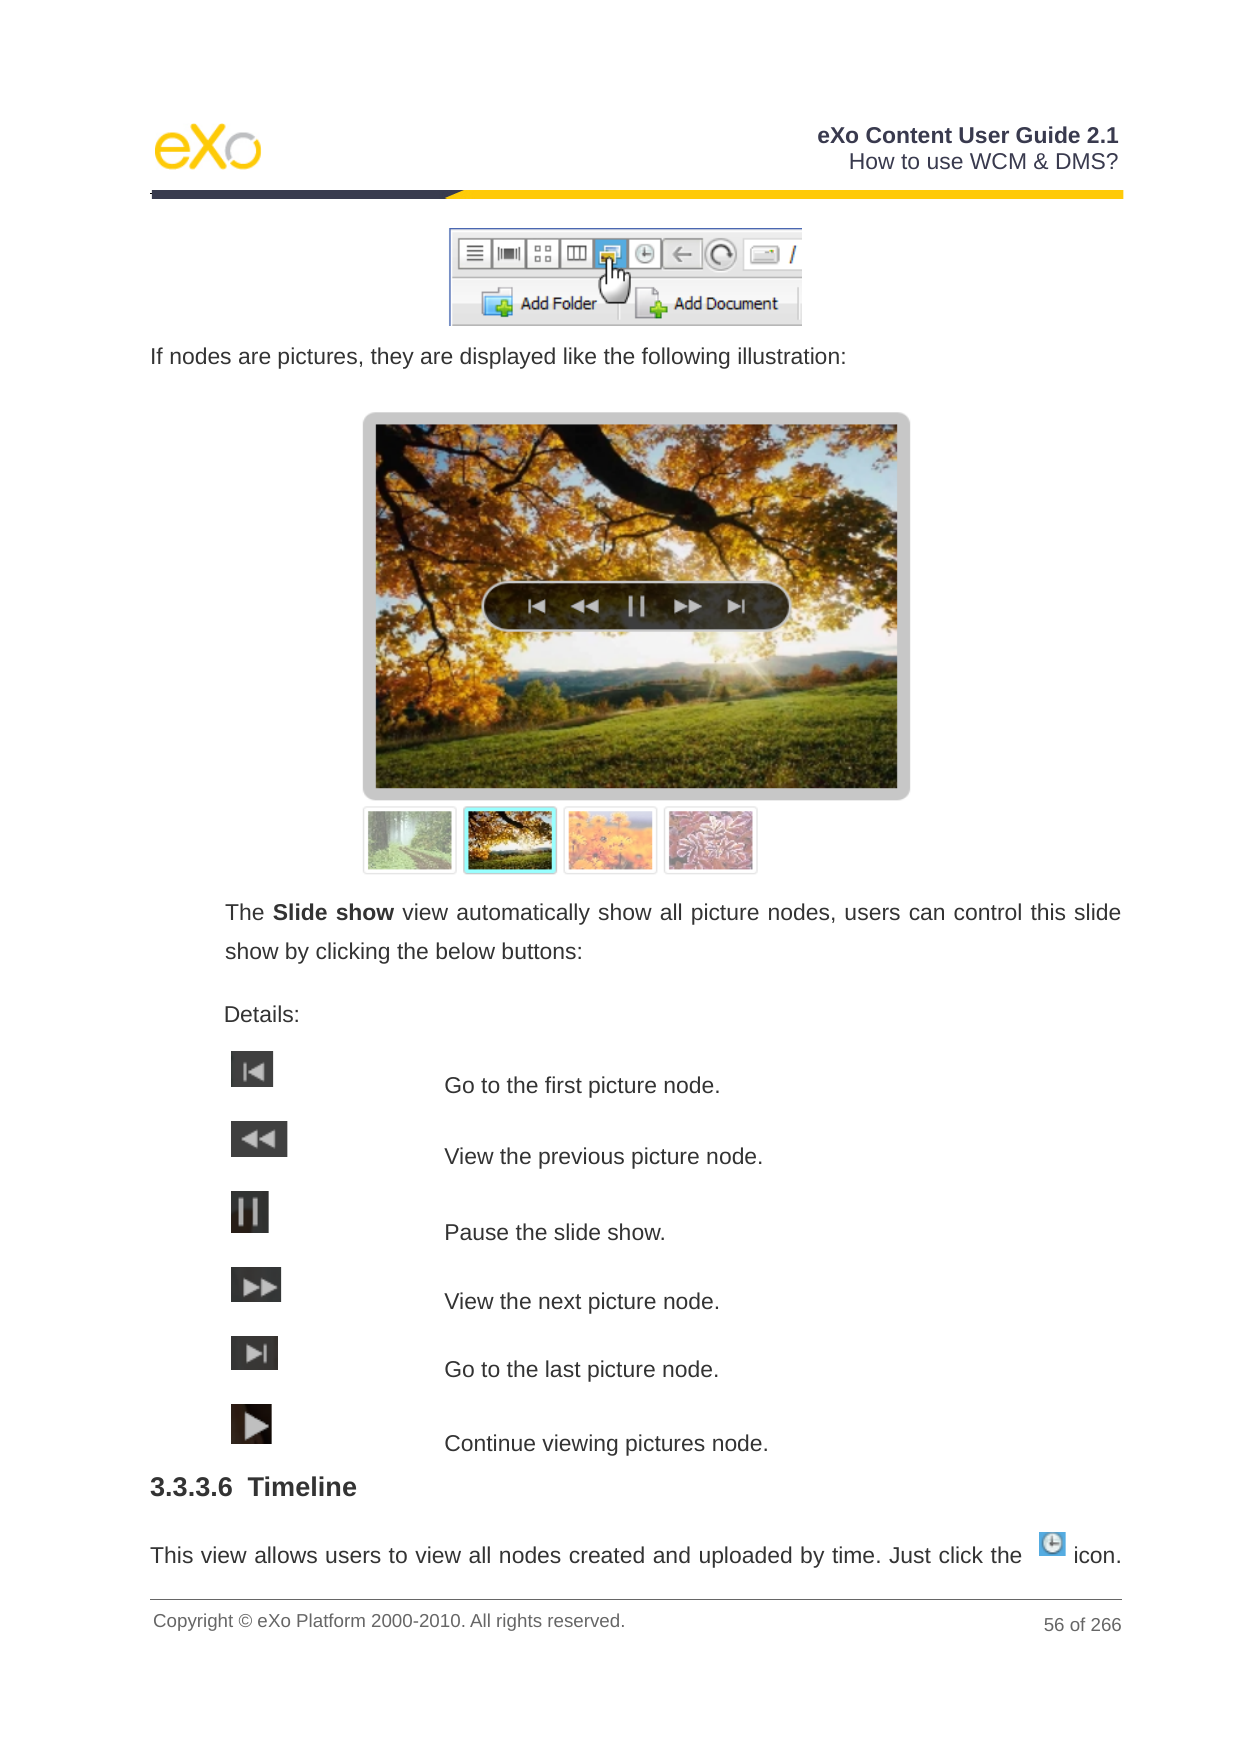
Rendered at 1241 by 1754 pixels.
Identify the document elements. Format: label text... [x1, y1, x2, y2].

text View the next picture node. [150, 1260, 1122, 1314]
list The Slide show view automatically show all picture nodes, users can control this slide show by clicking the below buttons: [187, 407, 1122, 964]
picture [1039, 1532, 1066, 1556]
picture [231, 1267, 282, 1302]
text Go to the last picture node. [150, 1329, 1122, 1382]
picture [231, 1404, 272, 1444]
picture [294, 393, 978, 878]
text Pause the slide show. [150, 1184, 1122, 1245]
text Continue viewing pictures node. [150, 1397, 1122, 1456]
picture [231, 1336, 278, 1370]
text Go to the first picture node. [150, 1044, 1122, 1098]
text View the previous picture node. [150, 1113, 1122, 1169]
text If nodes are pictures, they are displayed like the following illustration: [150, 343, 1122, 370]
picture [231, 1191, 269, 1233]
picture [231, 1051, 274, 1087]
subtitle Timeline [150, 1471, 1122, 1502]
picture [448, 228, 802, 326]
picture [151, 190, 1124, 199]
picture [231, 1121, 288, 1157]
text This view allows users to view all nodes created and uploaded by time. Just click the icon. [150, 1524, 1122, 1568]
text Details: [150, 1001, 1122, 1028]
picture [155, 123, 262, 170]
